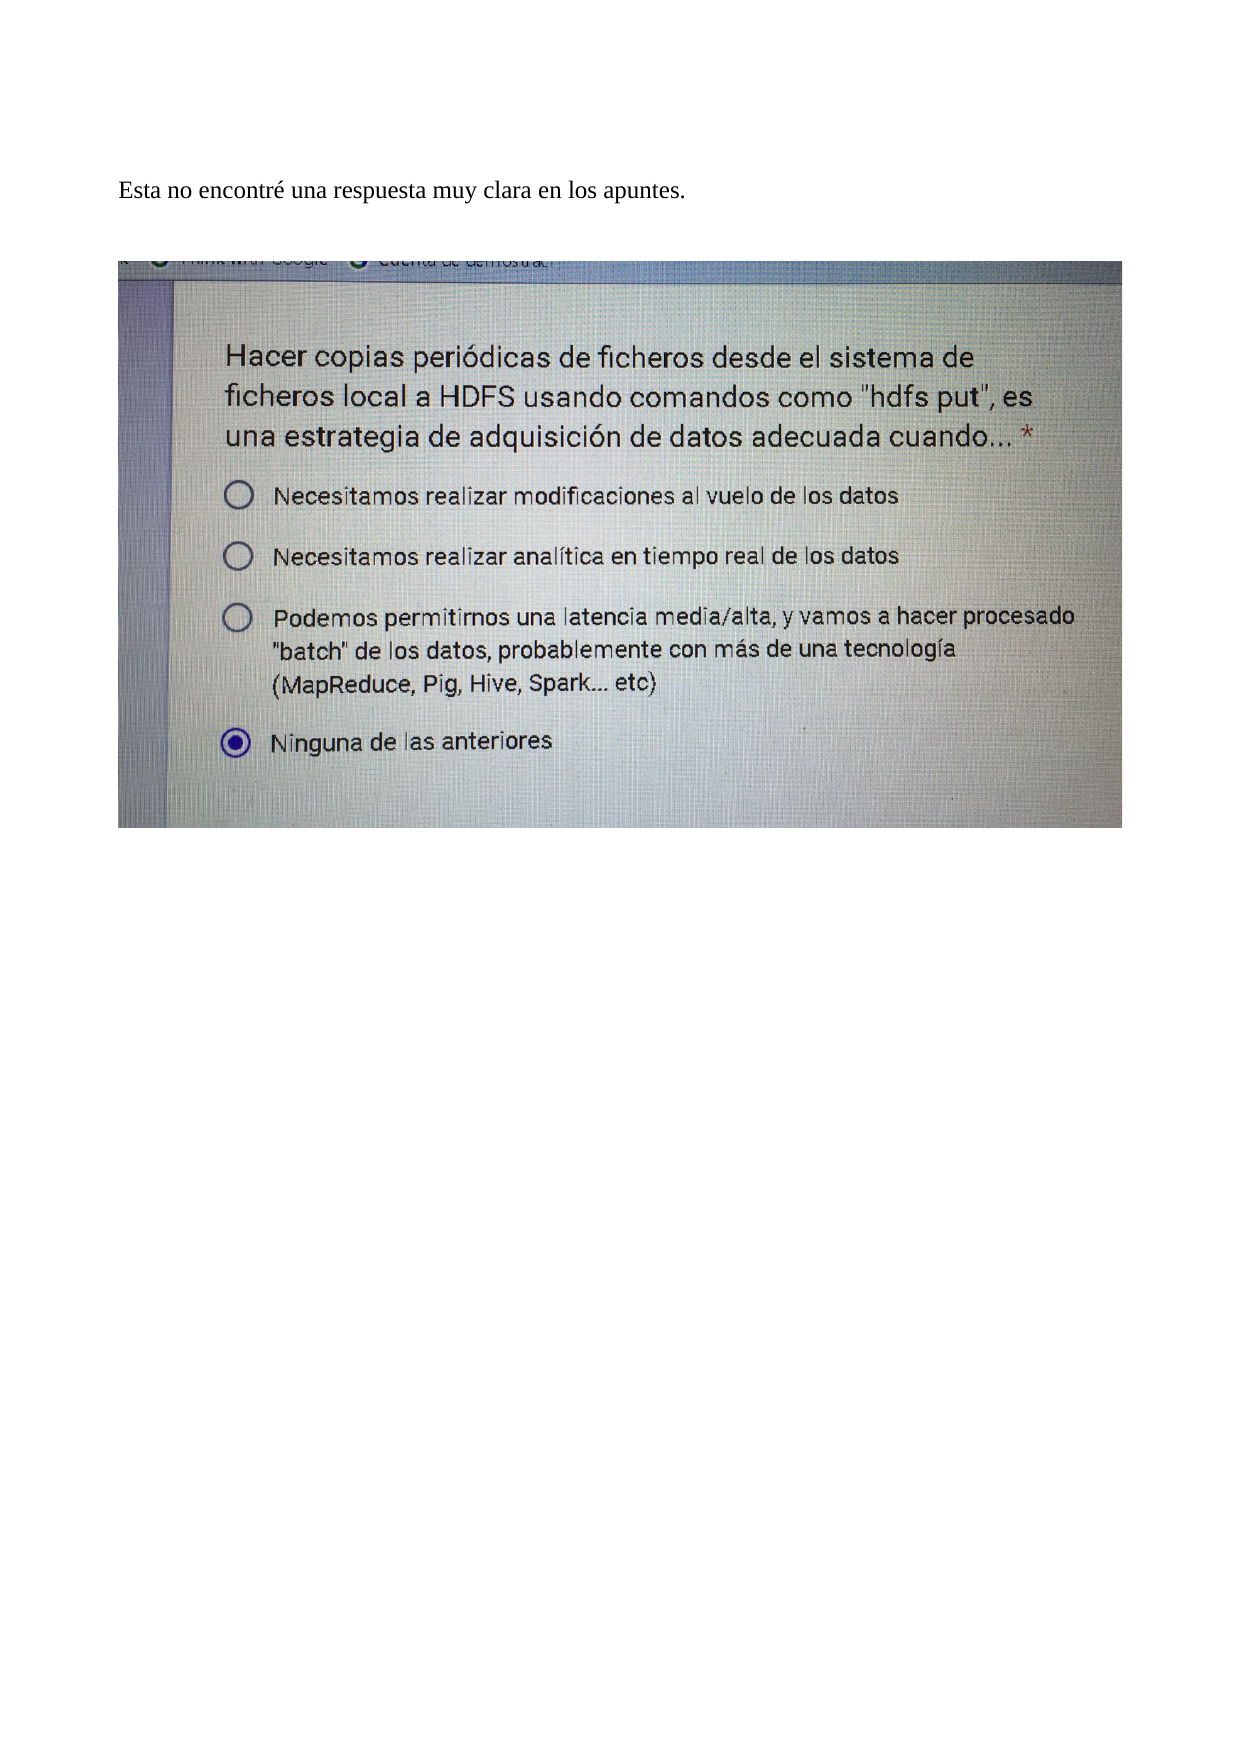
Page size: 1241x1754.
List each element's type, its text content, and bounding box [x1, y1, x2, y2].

picture [118, 261, 1123, 828]
text Esta no encontré una respuesta muy clara en los apuntes. [118, 176, 1122, 204]
